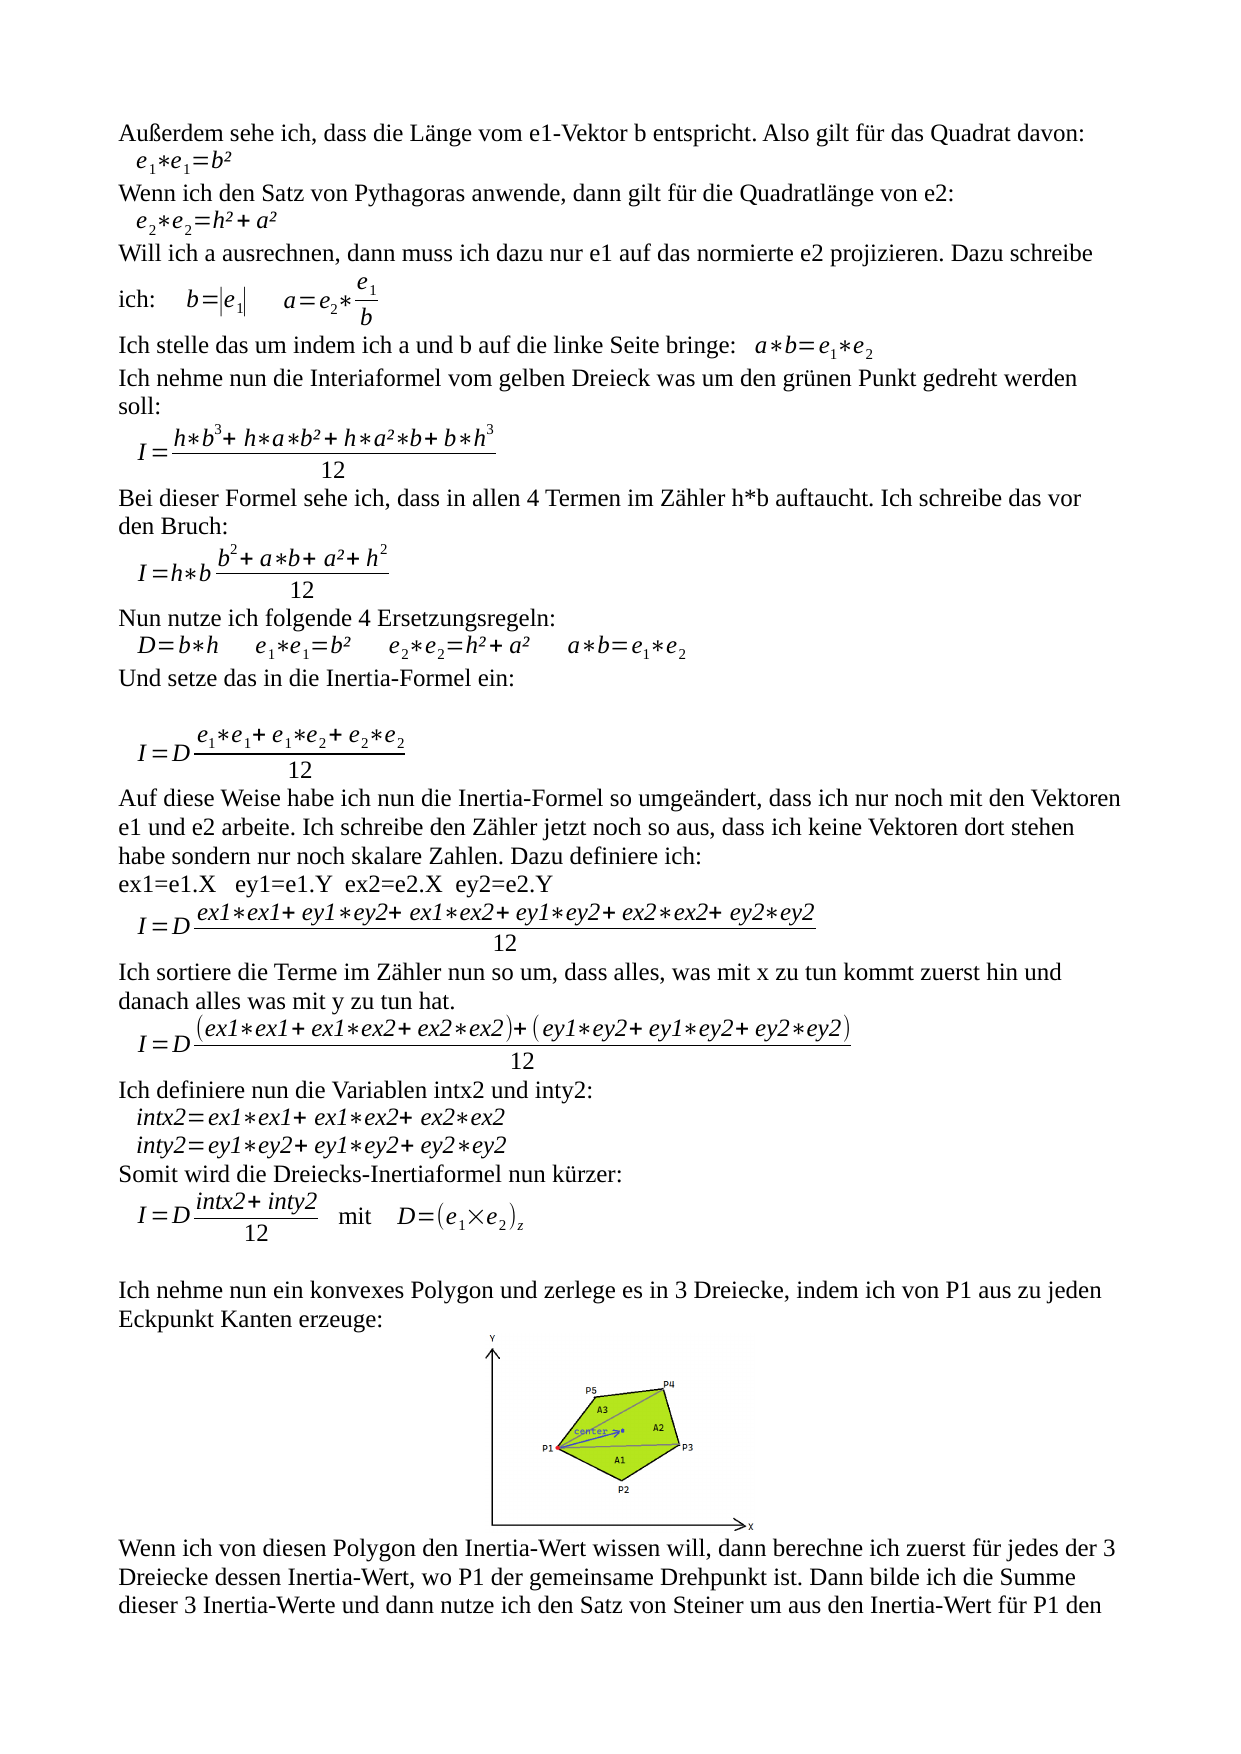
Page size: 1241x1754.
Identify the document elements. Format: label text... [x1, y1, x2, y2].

text Ich definiere nun die Variablen intx2 und inty2: [118, 1075, 1122, 1104]
text Ich sortiere die Terme im Zähler nun so um, dass alles, was mit x zu tun kommt zuerst hin und danach alles was mit y zu tun hat. [118, 957, 1122, 1015]
text Nun nutze ich folgende 4 Ersetzungsregeln: [118, 603, 1122, 632]
text Bei dieser Formel sehe ich, dass in allen 4 Termen im Zähler h*b auftaucht. Ich schreibe das vor den Bruch: [118, 483, 1122, 540]
text Und setze das in die Inertia-Formel ein: [118, 663, 1122, 692]
text Außerdem sehe ich, dass die Länge vom e1-Vektor b entspricht. Also gilt für das Quadrat davon: [118, 118, 1122, 147]
text ex1=e1.X ey1=e1.Y ex2=e2.X ey2=e2.Y [118, 869, 1122, 898]
text Wenn ich von diesen Polygon den Inertia-Wert wissen will, dann berechne ich zuerst für jedes der 3 Dreiecke dessen Inertia-Wert, wo P1 der gemeinsame Drehpunkt ist. Dann bilde ich die Summe dieser 3 Inertia-Werte und dann nutze ich den Satz von Steiner um aus den Inertia-Wert für P1 den [118, 1333, 1122, 1619]
text Wenn ich den Satz von Pythagoras anwende, dann gilt für die Quadratlänge von e2: [118, 178, 1122, 207]
text Auf diese Weise habe ich nun die Inertia-Formel so umgeändert, dass ich nur noch mit den Vektoren e1 und e2 arbeite. Ich schreibe den Zähler jetzt noch so aus, dass ich keine Vektoren dort stehen habe sondern nur noch skalare Zahlen. Dazu definiere ich: [118, 783, 1122, 869]
text Ich nehme nun ein konvexes Polygon und zerlege es in 3 Dreiecke, indem ich von P1 aus zu jeden Eckpunkt Kanten erzeuge: [118, 1276, 1122, 1333]
text mit [118, 1188, 1122, 1247]
picture [485, 1333, 755, 1533]
text Somit wird die Dreiecks-Inertiaformel nun kürzer: [118, 1159, 1122, 1188]
text Will ich a ausrechnen, dann muss ich dazu nur e1 auf das normierte e2 projizieren. Dazu schreibe ich: [118, 238, 1122, 330]
text Ich stelle das um indem ich a und b auf die linke Seite bringe: [118, 330, 1122, 363]
text Ich nehme nun die Interiaformel vom gelben Dreieck was um den grünen Punkt gedreht werden soll: [118, 363, 1122, 420]
